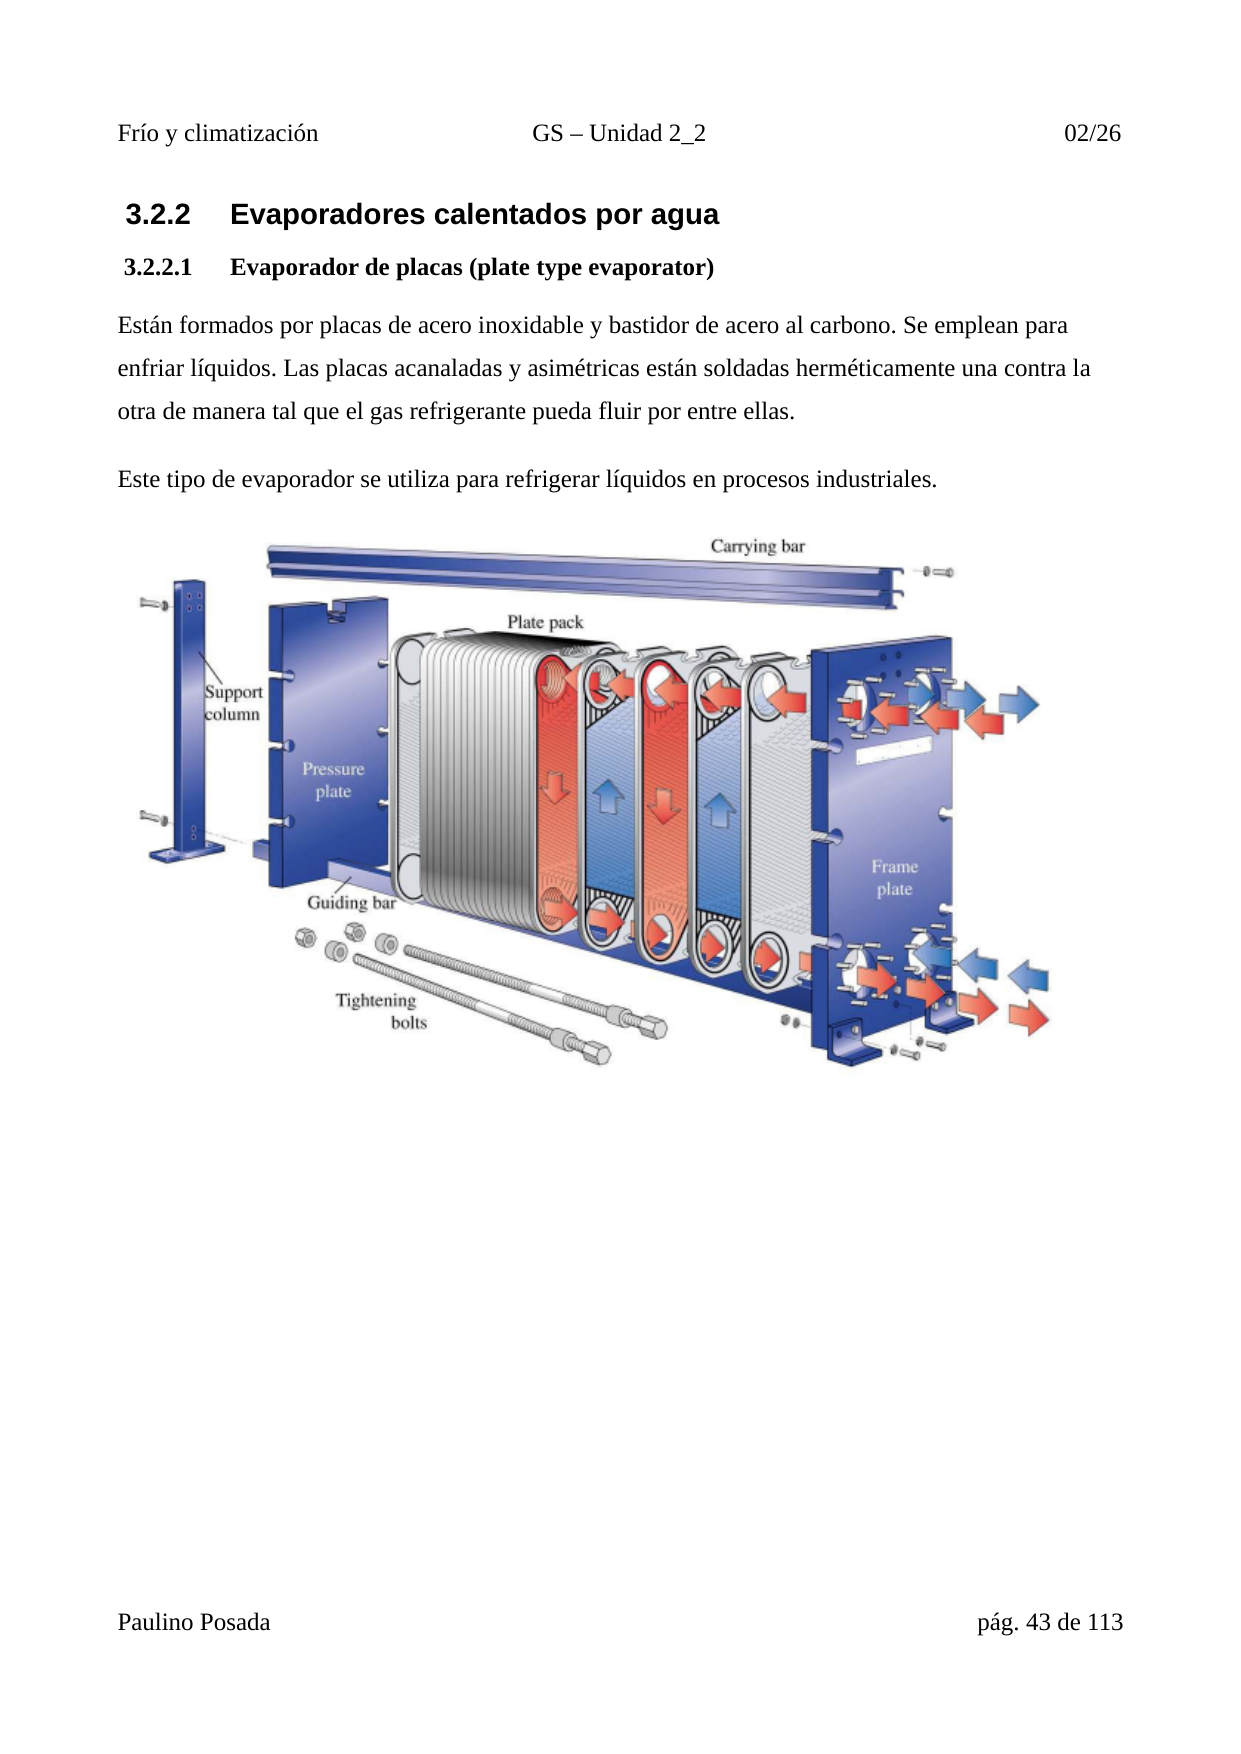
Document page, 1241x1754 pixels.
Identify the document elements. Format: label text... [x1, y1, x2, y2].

subtitle Evaporadores calentados por agua [117, 197, 1123, 231]
text Están formados por placas de acero inoxidable y bastidor de acero al carbono. Se emplean para enfriar líquidos. Las placas acanaladas y asimétricas están soldadas herméticamente una contra la otra de manera tal que el gas refrigerante pueda fluir por entre ellas. [117, 310, 1123, 425]
text Este tipo de evaporador se utiliza para refrigerar líquidos en procesos industriales. [117, 464, 1123, 493]
picture [118, 519, 1123, 1105]
subtitle Evaporador de placas (plate type evaporator) [117, 252, 1123, 281]
